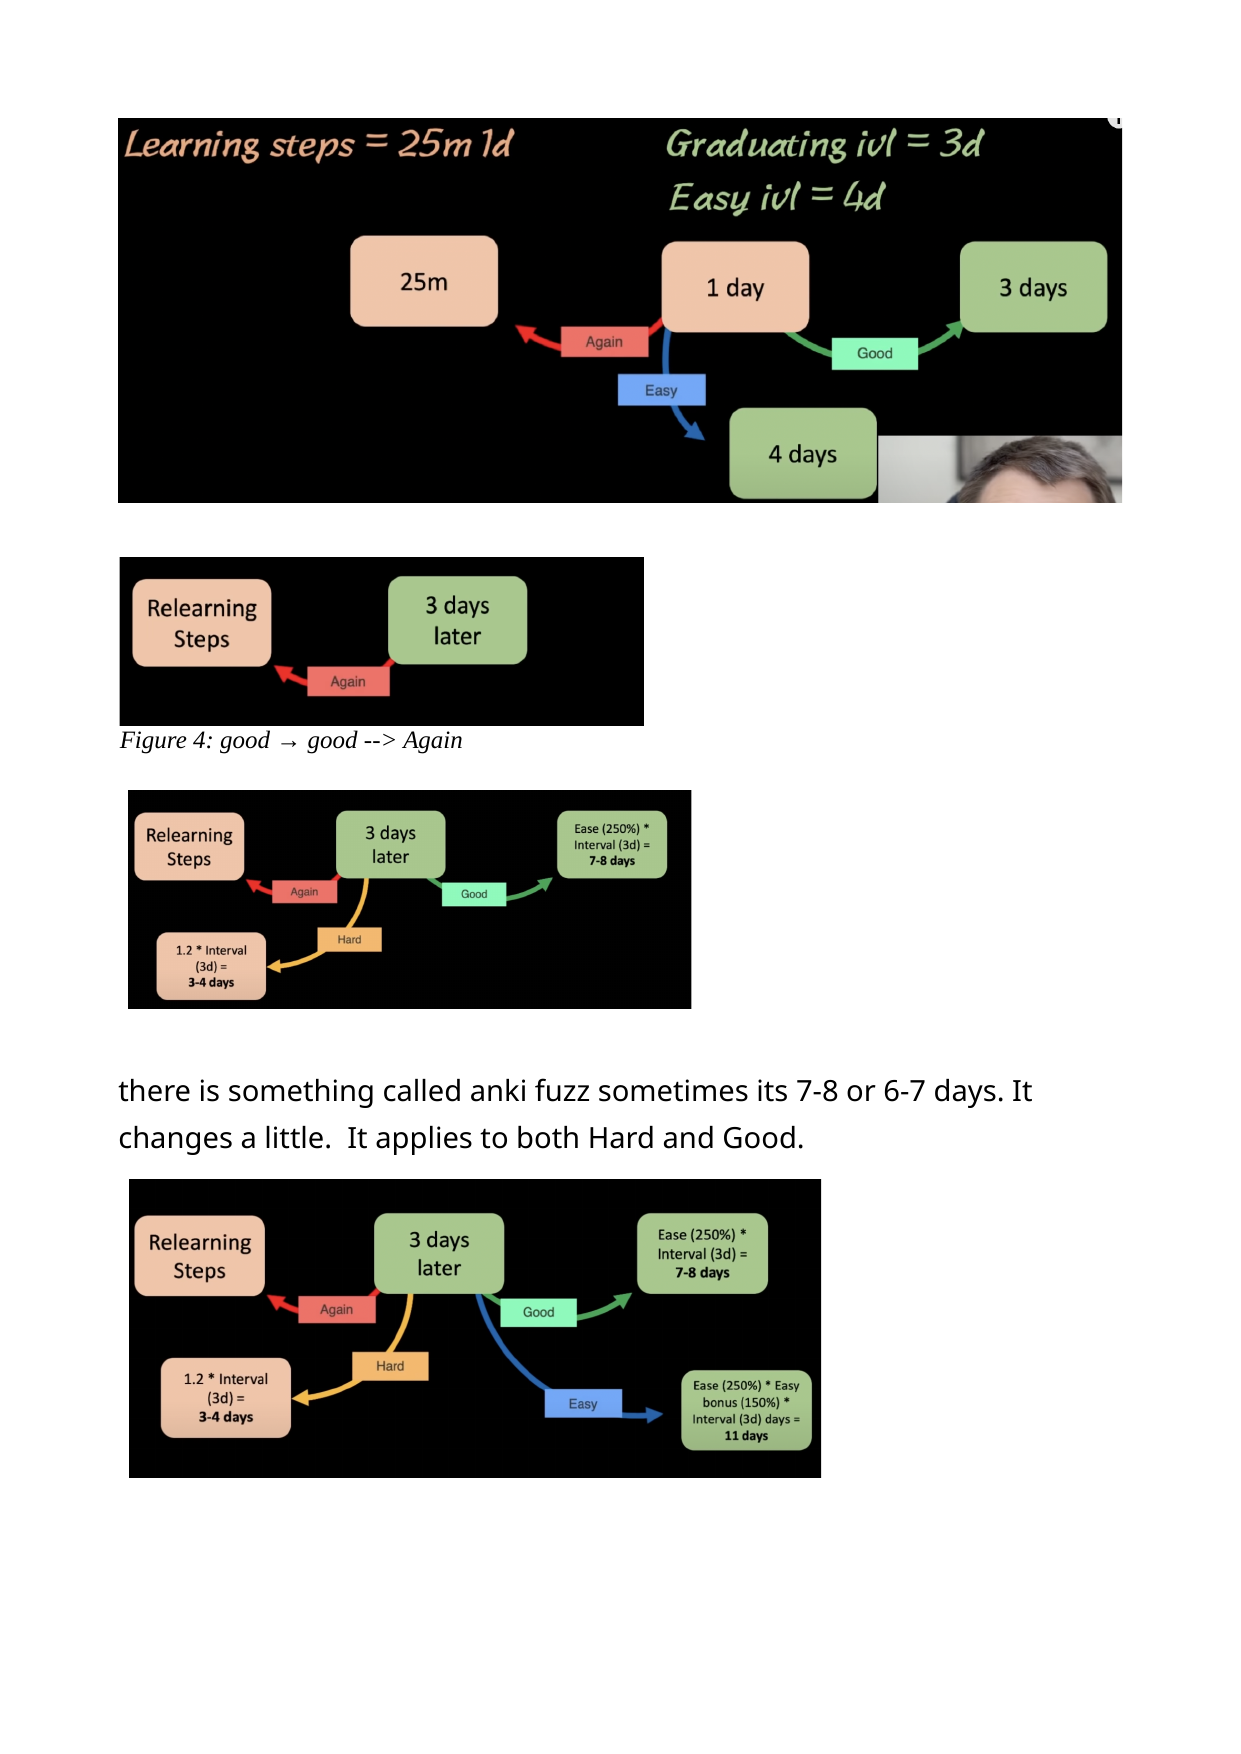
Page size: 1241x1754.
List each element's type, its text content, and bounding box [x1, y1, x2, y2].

picture [129, 1179, 822, 1478]
text Figure 4: good → good --> Again [119, 726, 644, 754]
picture [119, 557, 644, 726]
picture [118, 118, 1123, 503]
picture [128, 790, 692, 1009]
text there is something called anki fuzz sometimes its 7-8 or 6-7 days. It changes a little. It applies to both Hard and Good. [118, 1070, 1122, 1157]
